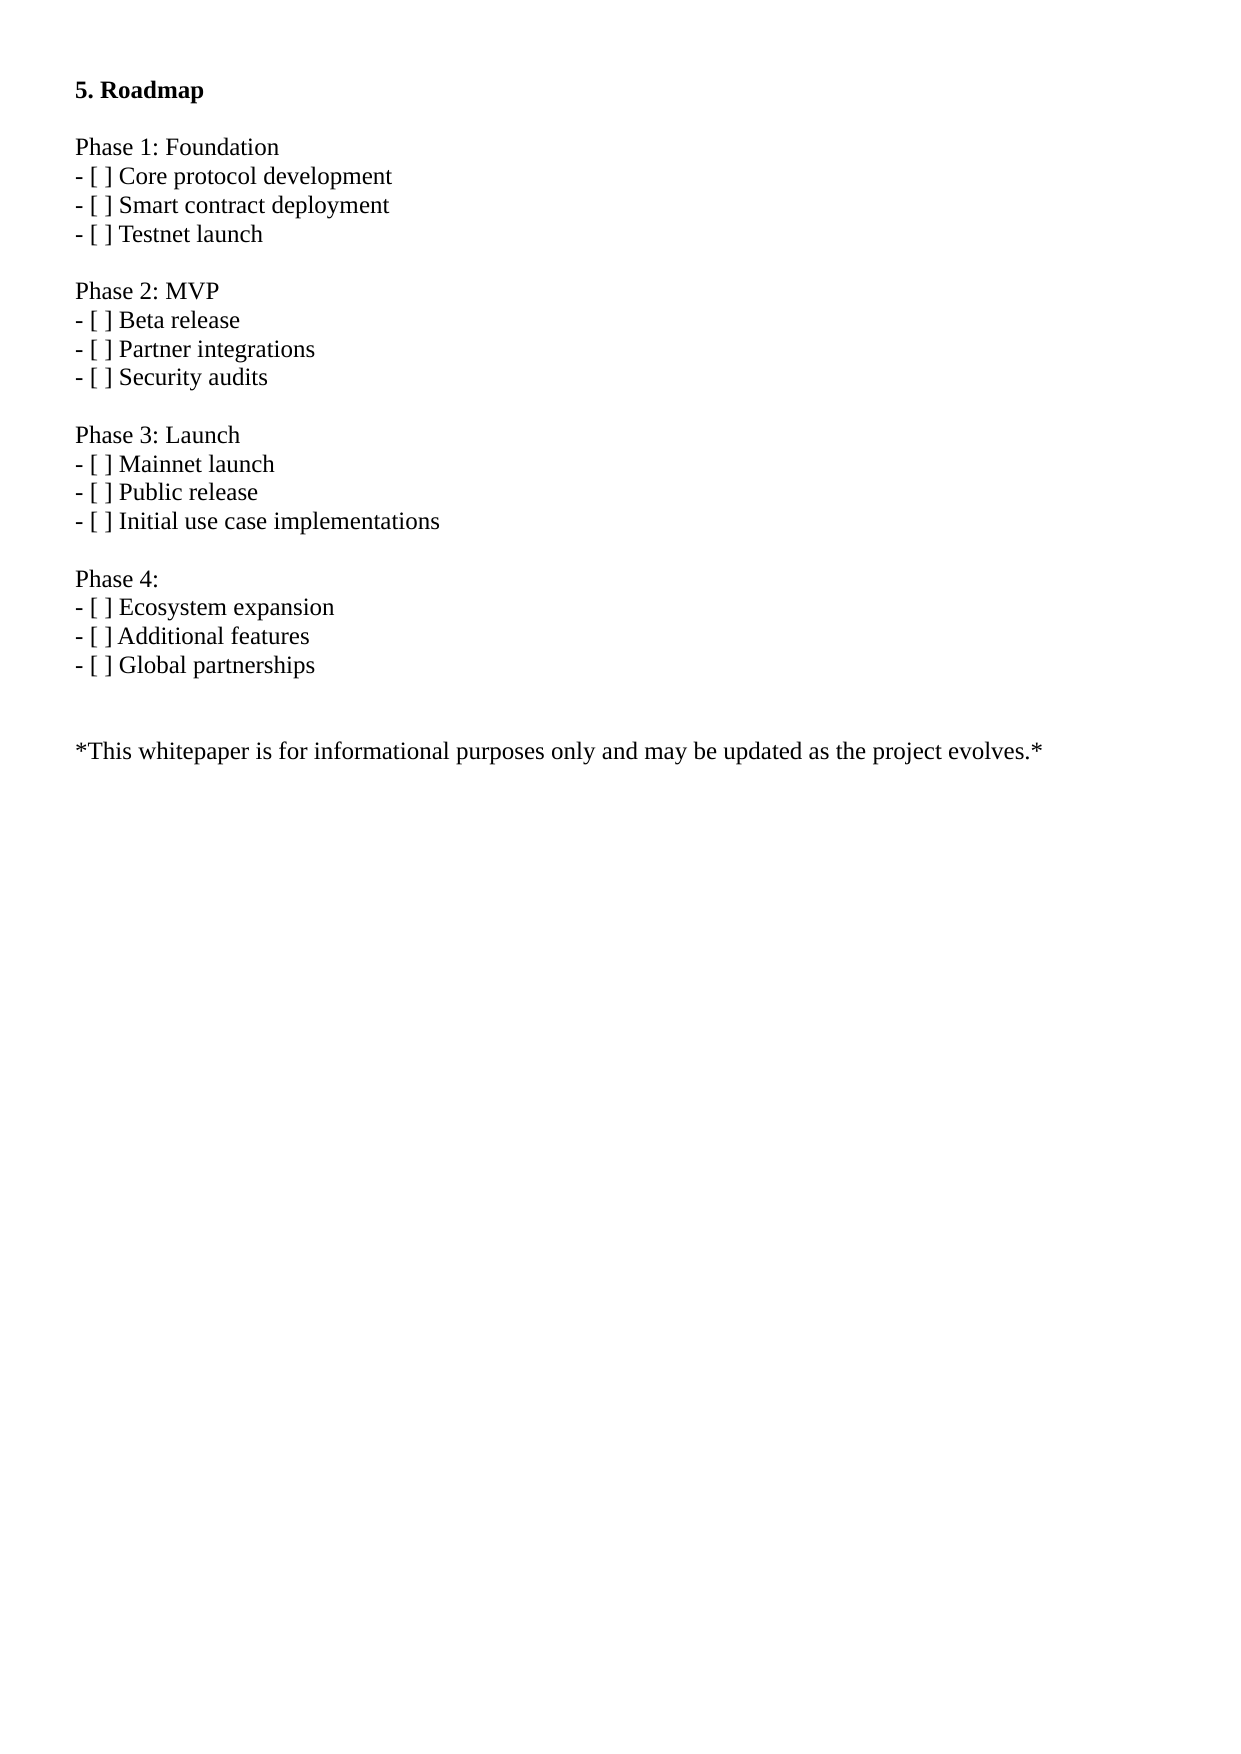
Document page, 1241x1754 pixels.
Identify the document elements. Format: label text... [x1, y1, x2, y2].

text - [ ] Partner integrations [75, 334, 1166, 362]
text 5. Roadmap [75, 75, 1166, 104]
text - [ ] Smart contract deployment [75, 190, 1166, 219]
text - [ ] Public release [75, 477, 1166, 506]
text Phase 2: MVP [75, 276, 1166, 305]
text Phase 4: [75, 564, 1166, 592]
text - [ ] Initial use case implementations [75, 506, 1166, 535]
text *This whitepaper is for informational purposes only and may be updated as the project evolves.* [75, 736, 1166, 765]
text - [ ] Ecosystem expansion [75, 592, 1166, 621]
text - [ ] Core protocol development [75, 161, 1166, 190]
text - [ ] Testnet launch [75, 219, 1166, 247]
text - [ ] Global partnerships [75, 650, 1166, 679]
text - [ ] Security audits [75, 362, 1166, 391]
text Phase 3: Launch [75, 420, 1166, 449]
text - [ ] Beta release [75, 305, 1166, 334]
text - [ ] Mainnet launch [75, 449, 1166, 477]
text Phase 1: Foundation [75, 132, 1166, 161]
text - [ ] Additional features [75, 621, 1166, 650]
